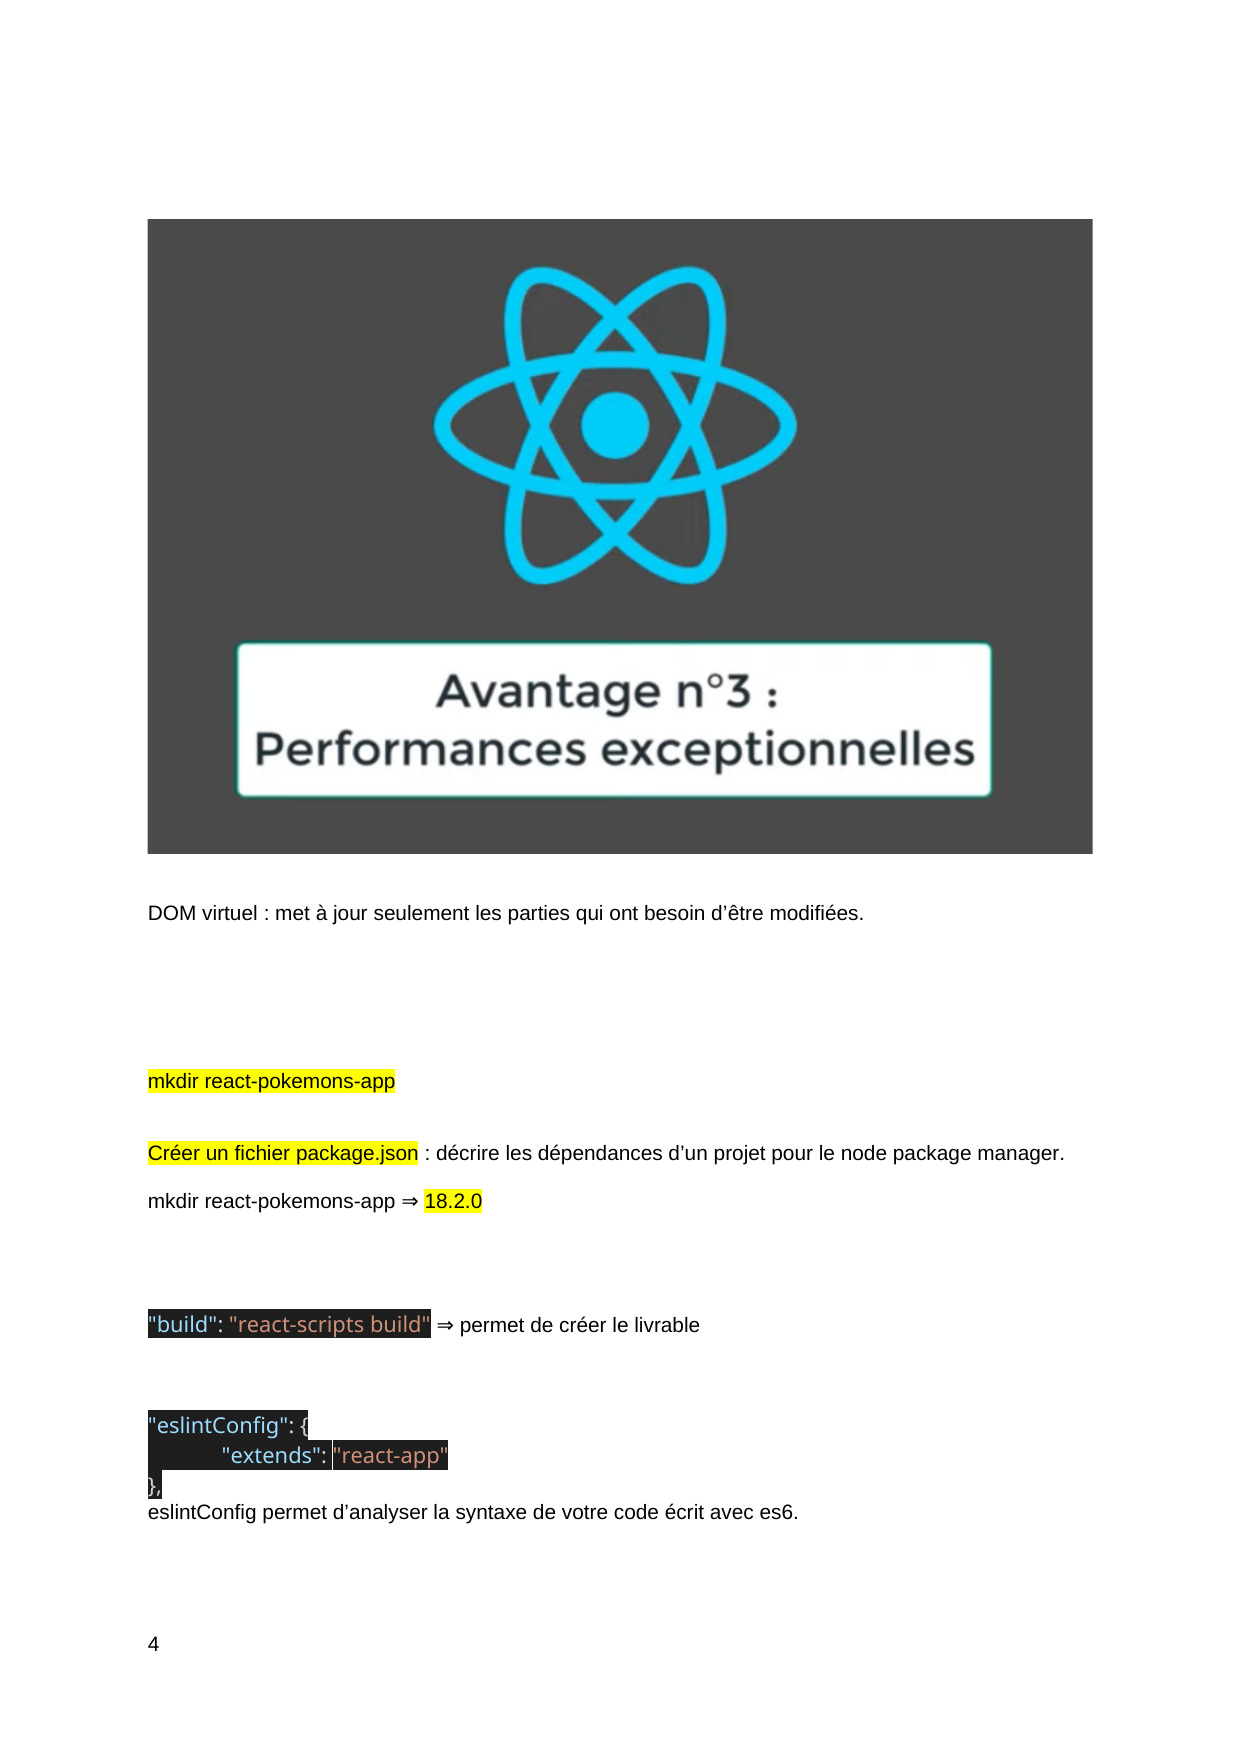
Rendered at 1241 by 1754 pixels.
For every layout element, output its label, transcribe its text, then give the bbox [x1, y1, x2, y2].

text }, [148, 1470, 1093, 1499]
text mkdir react-pokemons-app ⇒ 18.2.0 [148, 1189, 1093, 1213]
text "build": "react-scripts build" ⇒ permet de créer le livrable [148, 1308, 1093, 1338]
picture [147, 219, 1093, 854]
text Créer un fichier package.json : décrire les dépendances d’un projet pour le node package manager. [148, 1141, 1093, 1165]
text eslintConfig permet d’analyser la syntaxe de votre code écrit avec es6. [148, 1499, 1093, 1523]
text mkdir react-pokemons-app [148, 1069, 1093, 1093]
text DOM virtuel : met à jour seulement les parties qui ont besoin d’être modifiées. [148, 901, 1093, 925]
text "extends": "react-app" [148, 1440, 1093, 1470]
text "eslintConfig": { [148, 1410, 1093, 1440]
